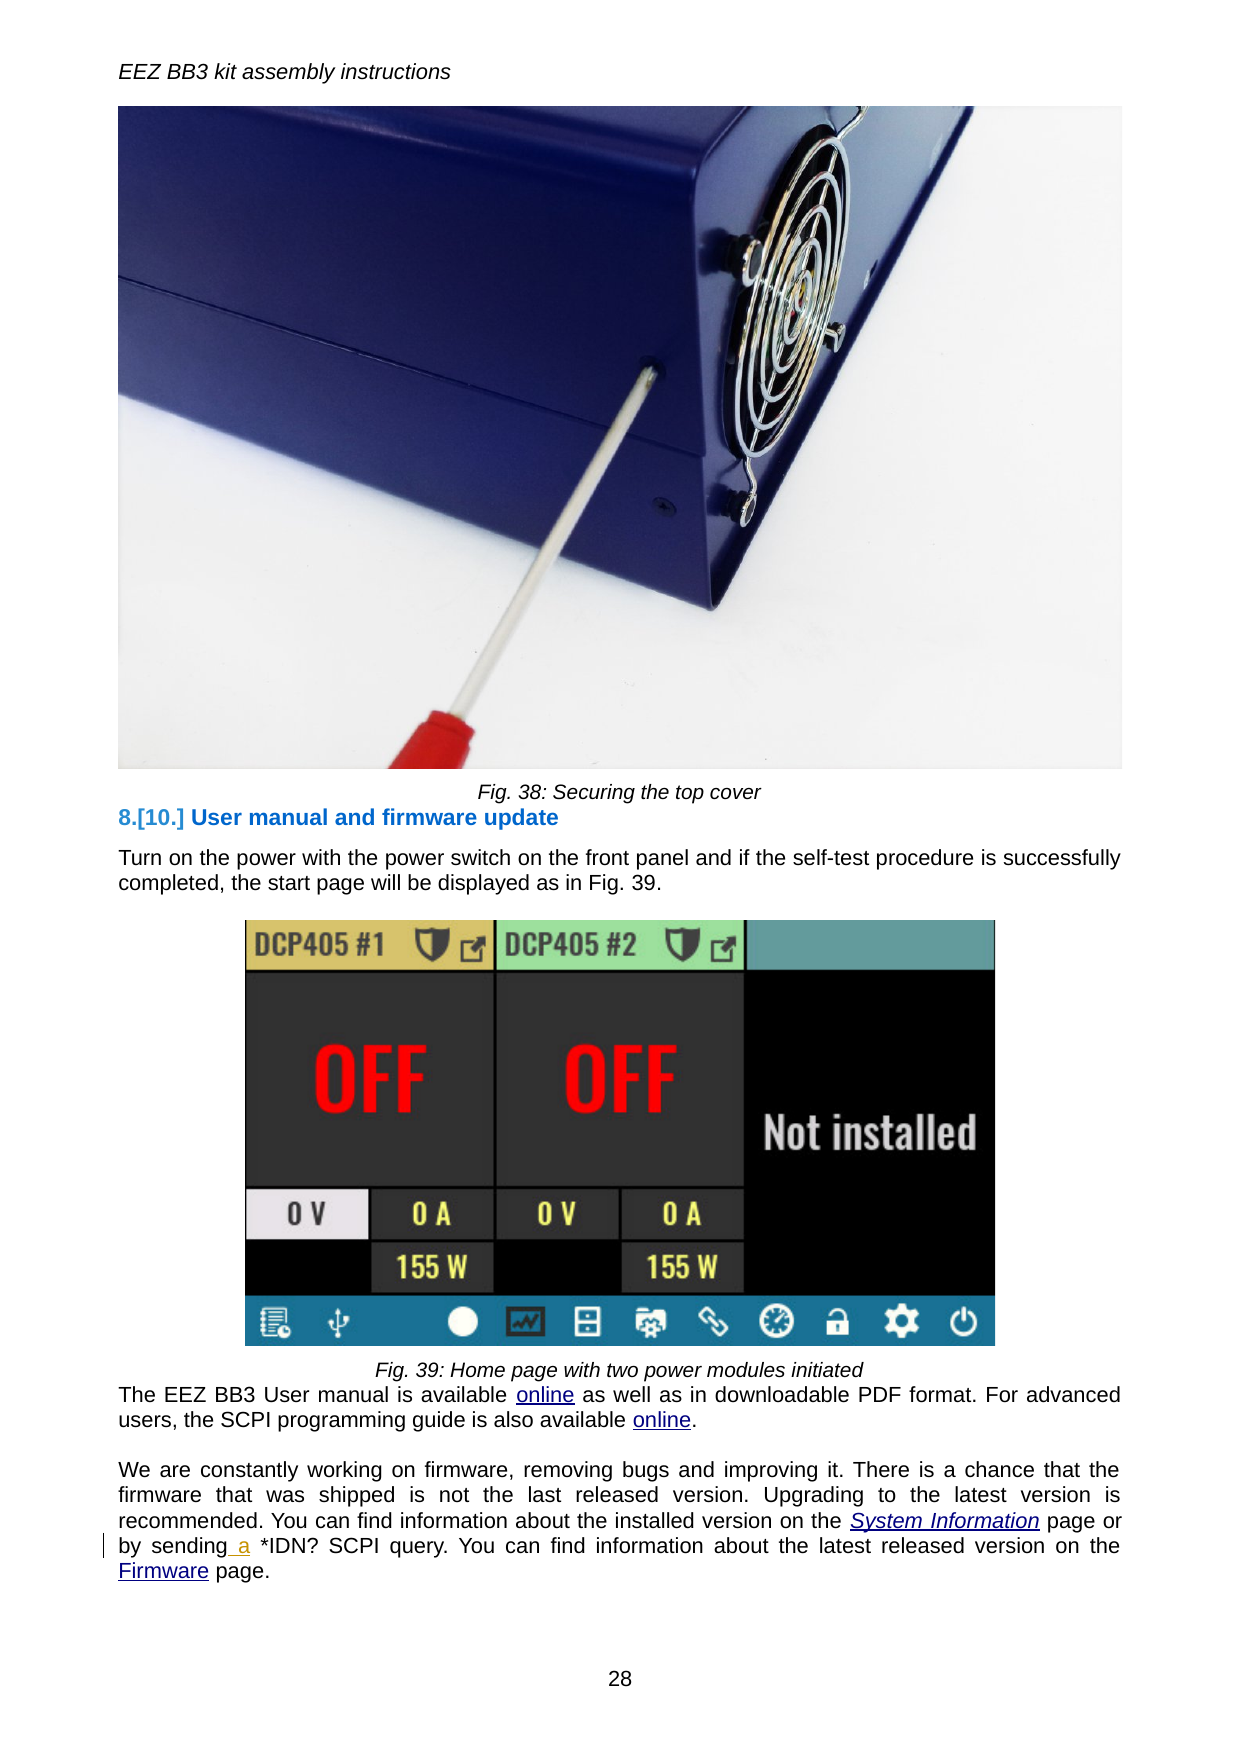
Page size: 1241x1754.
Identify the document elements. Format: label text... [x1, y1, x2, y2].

picture [245, 920, 995, 1346]
text Fig. 39: Home page with two power modules initiated [245, 1346, 995, 1381]
text We are constantly working on firmware, removing bugs and improving it. There is a chance that the firmware that was shipped is not the last released version. Upgrading to the latest version is recommended. You can find information about the installed version on the System Information page or by sending a *IDN? SCPI query. You can find information about the latest released version on the Firmware page. [118, 1457, 1122, 1583]
text The EEZ BB3 User manual is available online as well as in downloadable PDF format. For advanced users, the SCPI programming guide is also available online. [118, 921, 1122, 1432]
subtitle User manual and firmware update [118, 804, 1122, 830]
list Fig. 38: Securing the top cover [118, 769, 1122, 804]
picture [118, 106, 1123, 769]
text Turn on the power with the power switch on the front panel and if the self-test procedure is successfully completed, the start page will be displayed as in Fig. 39. [118, 845, 1122, 896]
